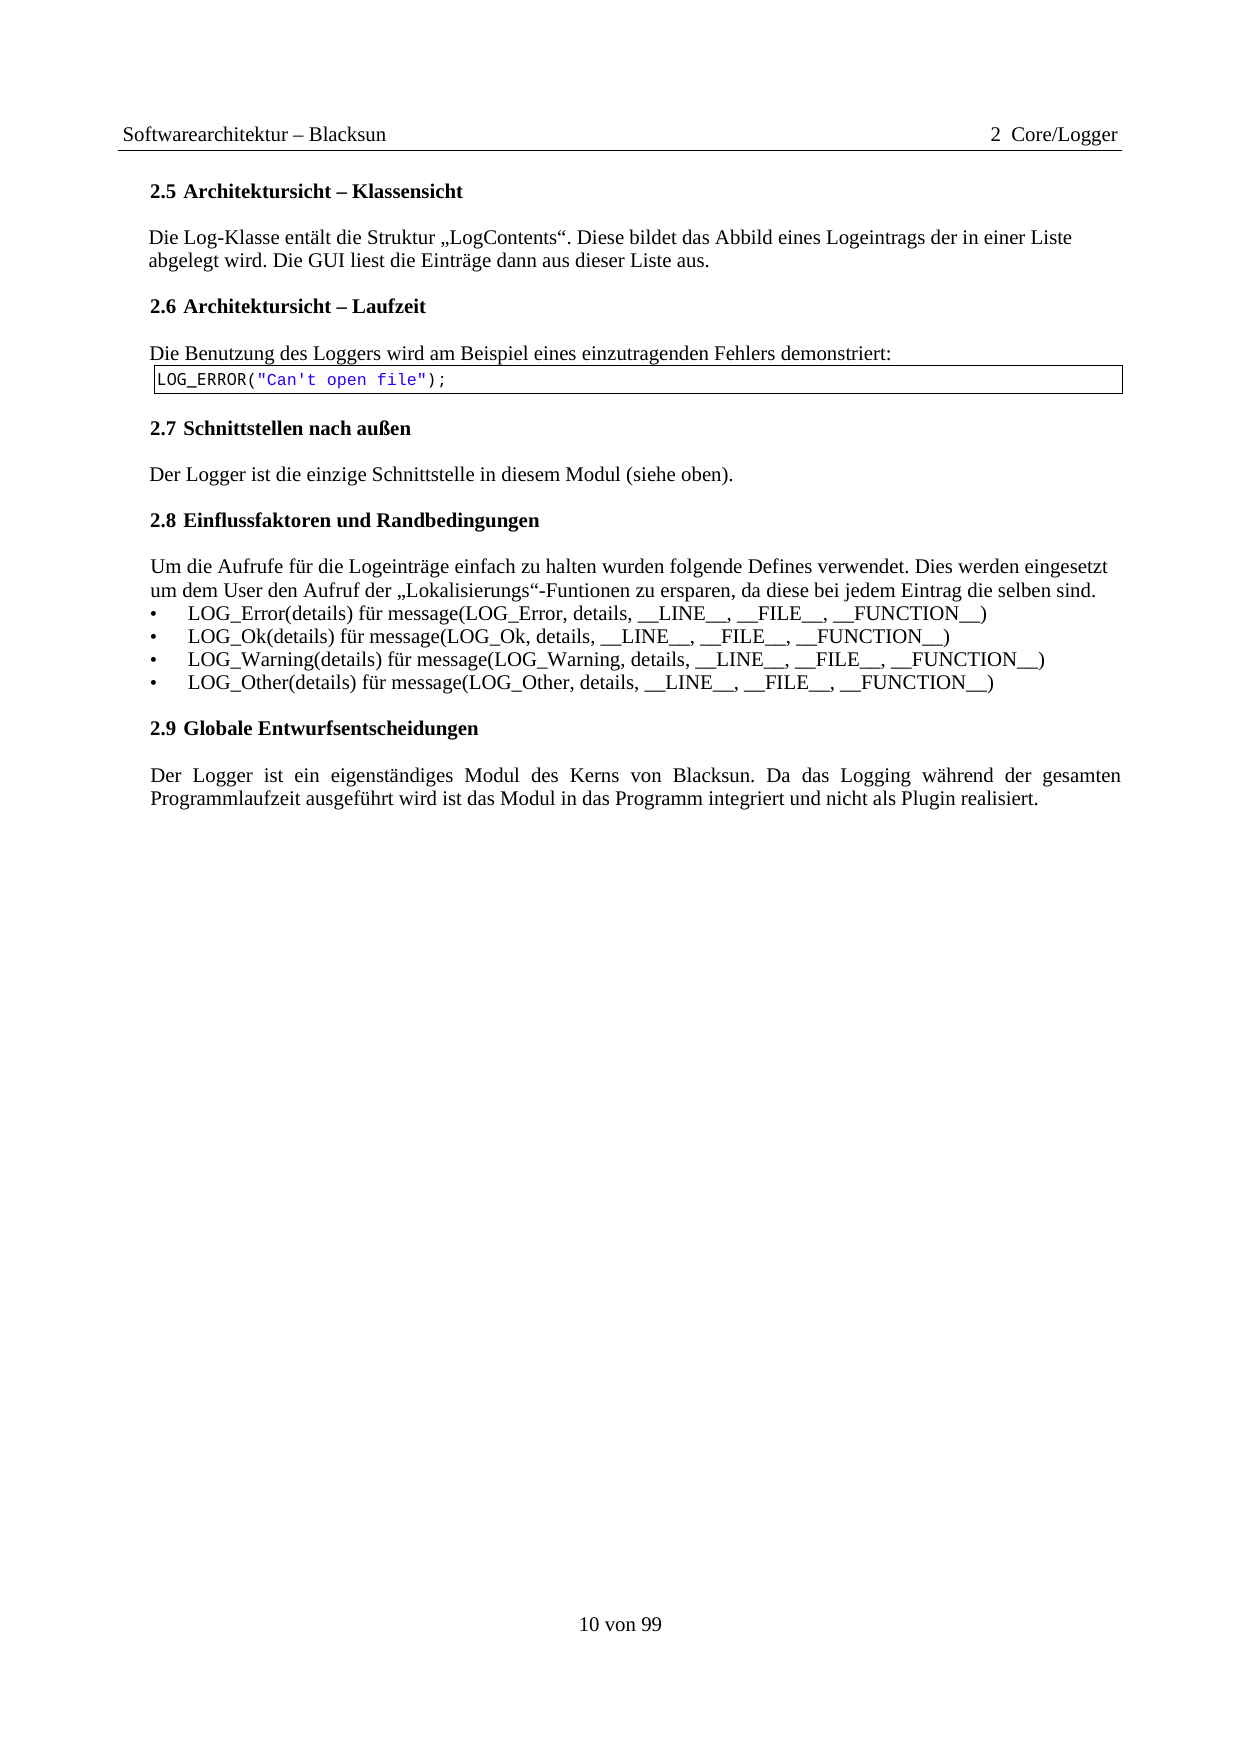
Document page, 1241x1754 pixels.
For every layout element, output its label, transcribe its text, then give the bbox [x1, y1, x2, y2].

subtitle Einflussfaktoren und Randbedingungen [145, 509, 1122, 532]
text Der Logger ist die einzige Schnittstelle in diesem Modul (siehe oben). [149, 463, 1122, 486]
subtitle Globale Entwurfsentscheidungen [145, 717, 1122, 740]
subtitle Architektursicht – Klassensicht [145, 179, 1122, 203]
text abgelegt wird. Die GUI liest die Einträge dann aus dieser Liste aus. [118, 249, 1122, 272]
text Der Logger ist ein eigenständiges Modul des Kerns von Blacksun. Da das Logging während der gesamten Programmlaufzeit ausgeführt wird ist das Modul in das Programm integriert und nicht als Plugin realisiert. [150, 763, 1122, 810]
list LOG_Warning(details) für message(LOG_Warning, details, __LINE__, __FILE__, __FUNCTION__) [150, 648, 1122, 671]
list LOG_Ok(details) für message(LOG_Ok, details, __LINE__, __FILE__, __FUNCTION__) [150, 625, 1122, 648]
text Die Benutzung des Loggers wird am Beispiel eines einzutragenden Fehlers demonstriert: [149, 341, 1122, 364]
list LOG_Error(details) für message(LOG_Error, details, __LINE__, __FILE__, __FUNCTION__) [150, 602, 1122, 625]
text Die Log-Klasse entält die Struktur „LogContents“. Diese bildet das Abbild eines Logeintrags der in einer Liste [118, 226, 1122, 249]
text Um die Aufrufe für die Logeinträge einfach zu halten wurden folgende Defines verwendet. Dies werden eingesetzt um dem User den Aufruf der „Lokalisierungs“-Funtionen zu ersparen, da diese bei jedem Eintrag die selben sind. [150, 555, 1122, 602]
subtitle Architektursicht – Laufzeit [145, 295, 1122, 318]
subtitle Schnittstellen nach außen [145, 417, 1122, 440]
list LOG_Other(details) für message(LOG_Other, details, __LINE__, __FILE__, __FUNCTION__) [150, 671, 1122, 694]
text LOG_ERROR("Can't open file"); [155, 366, 1122, 393]
